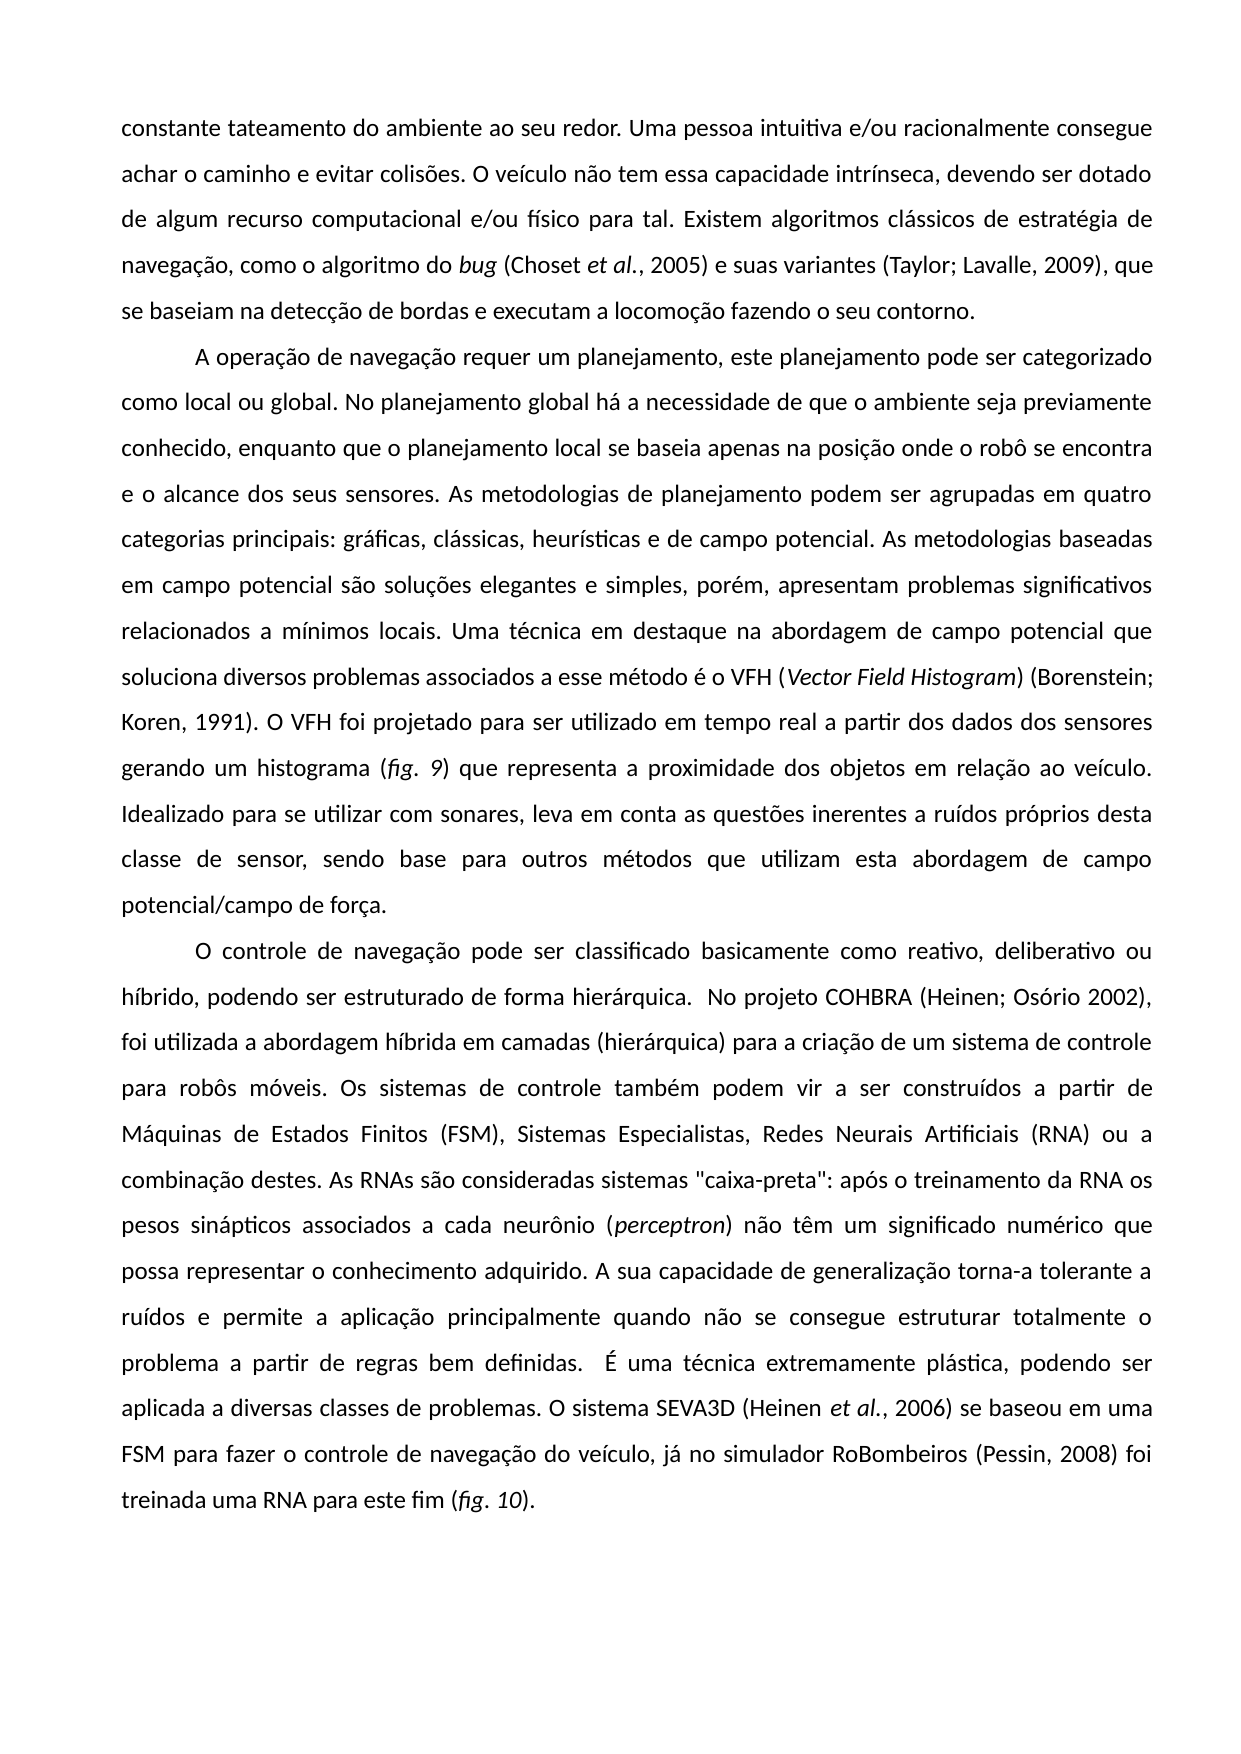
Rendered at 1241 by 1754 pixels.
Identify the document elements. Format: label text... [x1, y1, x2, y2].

text constante tateamento do ambiente ao seu redor. Uma pessoa intuitiva e/ou racionalmente consegue achar o caminho e evitar colisões. O veículo não tem essa capacidade intrínseca, devendo ser dotado de algum recurso computacional e/ou físico para tal. Existem algoritmos clássicos de estratégia de navegação, como o algoritmo do bug (Choset et al., 2005) e suas variantes (Taylor; Lavalle, 2009), que se baseiam na detecção de bordas e executam a locomoção fazendo o seu contorno. [121, 112, 1154, 325]
text A operação de navegação requer um planejamento, este planejamento pode ser categorizado como local ou global. No planejamento global há a necessidade de que o ambiente seja previamente conhecido, enquanto que o planejamento local se baseia apenas na posição onde o robô se encontra e o alcance dos seus sensores. As metodologias de planejamento podem ser agrupadas em quatro categorias principais: gráficas, clássicas, heurísticas e de campo potencial. As metodologias baseadas em campo potencial são soluções elegantes e simples, porém, apresentam problemas significativos relacionados a mínimos locais. Uma técnica em destaque na abordagem de campo potencial que soluciona diversos problemas associados a esse método é o VFH (Vector Field Histogram) (Borenstein; Koren, 1991). O VFH foi projetado para ser utilizado em tempo real a partir dos dados dos sensores gerando um histograma (fig. 9) que representa a proximidade dos objetos em relação ao veículo. Idealizado para se utilizar com sonares, leva em conta as questões inerentes a ruídos próprios desta classe de sensor, sendo base para outros métodos que utilizam esta abordagem de campo potencial/campo de força. [121, 341, 1154, 920]
text O controle de navegação pode ser classificado basicamente como reativo, deliberativo ou híbrido, podendo ser estruturado de forma hierárquica. No projeto COHBRA (Heinen; Osório 2002), foi utilizada a abordagem híbrida em camadas (hierárquica) para a criação de um sistema de controle para robôs móveis. Os sistemas de controle também podem vir a ser construídos a partir de Máquinas de Estados Finitos (FSM), Sistemas Especialistas, Redes Neurais Artificiais (RNA) ou a combinação destes. As RNAs são consideradas sistemas "caixa-preta": após o treinamento da RNA os pesos sinápticos associados a cada neurônio (perceptron) não têm um significado numérico que possa representar o conhecimento adquirido. A sua capacidade de generalização torna-a tolerante a ruídos e permite a aplicação principalmente quando não se consegue estruturar totalmente o problema a partir de regras bem definidas. É uma técnica extremamente plástica, podendo ser aplicada a diversas classes de problemas. O sistema SEVA3D (Heinen et al., 2006) se baseou em uma FSM para fazer o controle de navegação do veículo, já no simulador RoBombeiros (Pessin, 2008) foi treinada uma RNA para este fim (fig. 10). [121, 935, 1154, 1514]
